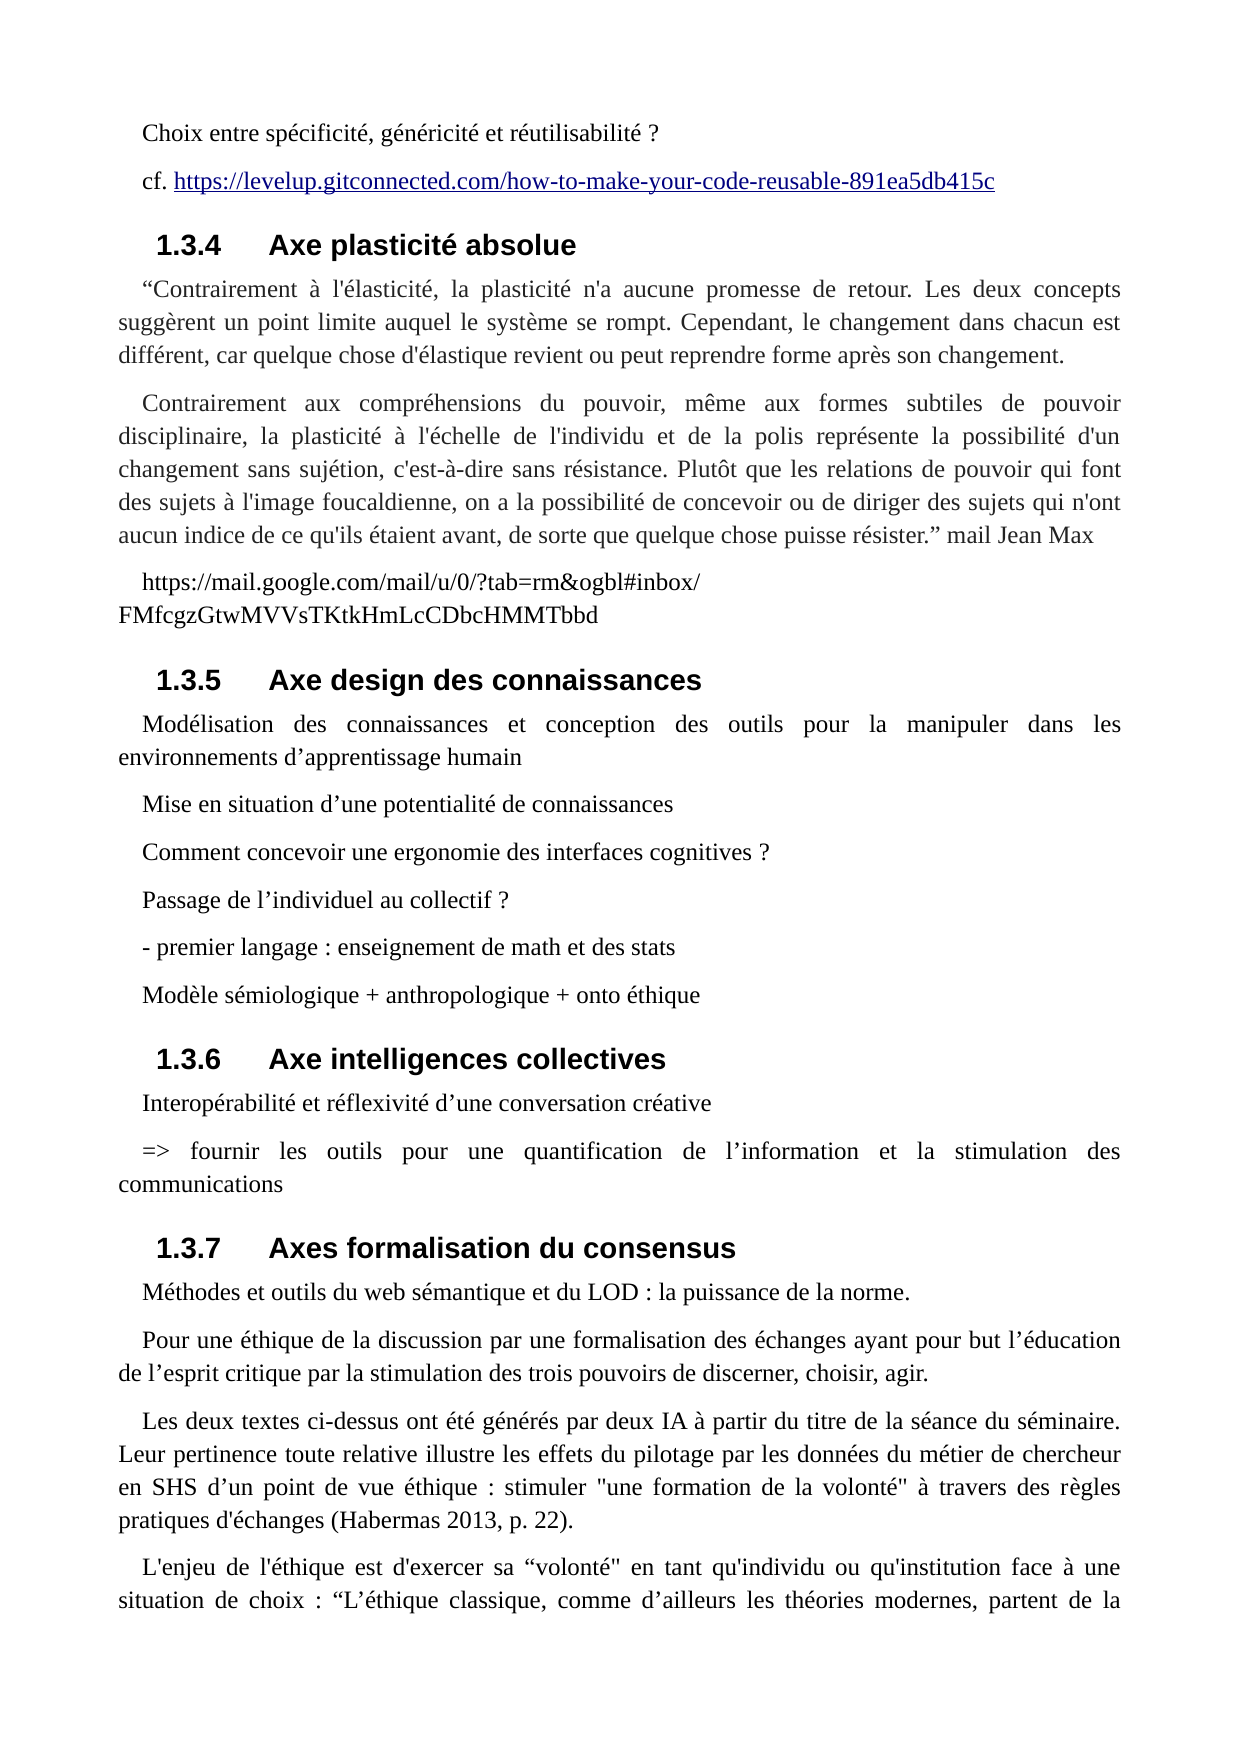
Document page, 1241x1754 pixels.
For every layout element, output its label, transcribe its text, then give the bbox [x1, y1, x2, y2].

text Méthodes et outils du web sémantique et du LOD : la puissance de la norme. [118, 1277, 1122, 1306]
text - premier langage : enseignement de math et des stats [118, 932, 1122, 961]
subtitle Axes formalisation du consensus [118, 1231, 1122, 1265]
text Choix entre spécificité, généricité et réutilisabilité ? [118, 118, 1122, 147]
text => fournir les outils pour une quantification de l’information et la stimulation des communications [118, 1136, 1122, 1198]
text https://mail.google.com/mail/u/0/?tab=rm&ogbl#inbox/FMfcgzGtwMVVsTKtkHmLcCDbcHMMTbbd [118, 567, 1122, 629]
text cf. https://levelup.gitconnected.com/how-to-make-your-code-reusable-891ea5db415c [118, 166, 1122, 194]
text “Contrairement à l'élasticité, la plasticité n'a aucune promesse de retour. Les deux concepts suggèrent un point limite auquel le système se rompt. Cependant, le changement dans chacun est différent, car quelque chose d'élastique revient ou peut reprendre forme après son changement. [118, 274, 1122, 369]
text Les deux textes ci-dessus ont été générés par deux IA à partir du titre de la séance du séminaire. Leur pertinence toute relative illustre les effets du pilotage par les données du métier de chercheur en SHS d’un point de vue éthique : stimuler "une formation de la volonté" à travers des règles pratiques d'échanges (Habermas 2013, p. 22). [118, 1406, 1122, 1533]
text Pour une éthique de la discussion par une formalisation des échanges ayant pour but l’éducation de l’esprit critique par la stimulation des trois pouvoirs de discerner, choisir, agir. [118, 1325, 1122, 1387]
text Modélisation des connaissances et conception des outils pour la manipuler dans les environnements d’apprentissage humain [118, 709, 1122, 771]
text Mise en situation d’une potentialité de connaissances [118, 789, 1122, 818]
text Modèle sémiologique + anthropologique + onto éthique [118, 980, 1122, 1009]
text L'enjeu de l'éthique est d'exercer sa “volonté" en tant qu'individu ou qu'institution face à une situation de choix : “L’éthique classique, comme d’ailleurs les théories modernes, partent de la [118, 1552, 1122, 1614]
subtitle Axe plasticité absolue [118, 228, 1122, 262]
text Interopérabilité et réflexivité d’une conversation créative [118, 1088, 1122, 1117]
subtitle Axe intelligences collectives [118, 1042, 1122, 1076]
text Contrairement aux compréhensions du pouvoir, même aux formes subtiles de pouvoir disciplinaire, la plasticité à l'échelle de l'individu et de la polis représente la possibilité d'un changement sans sujétion, c'est-à-dire sans résistance. Plutôt que les relations de pouvoir qui font des sujets à l'image foucaldienne, on a la possibilité de concevoir ou de diriger des sujets qui n'ont aucun indice de ce qu'ils étaient avant, de sorte que quelque chose puisse résister.” mail Jean Max [118, 388, 1122, 549]
subtitle Axe design des connaissances [118, 663, 1122, 696]
text Passage de l’individuel au collectif ? [118, 885, 1122, 913]
text Comment concevoir une ergonomie des interfaces cognitives ? [118, 837, 1122, 866]
